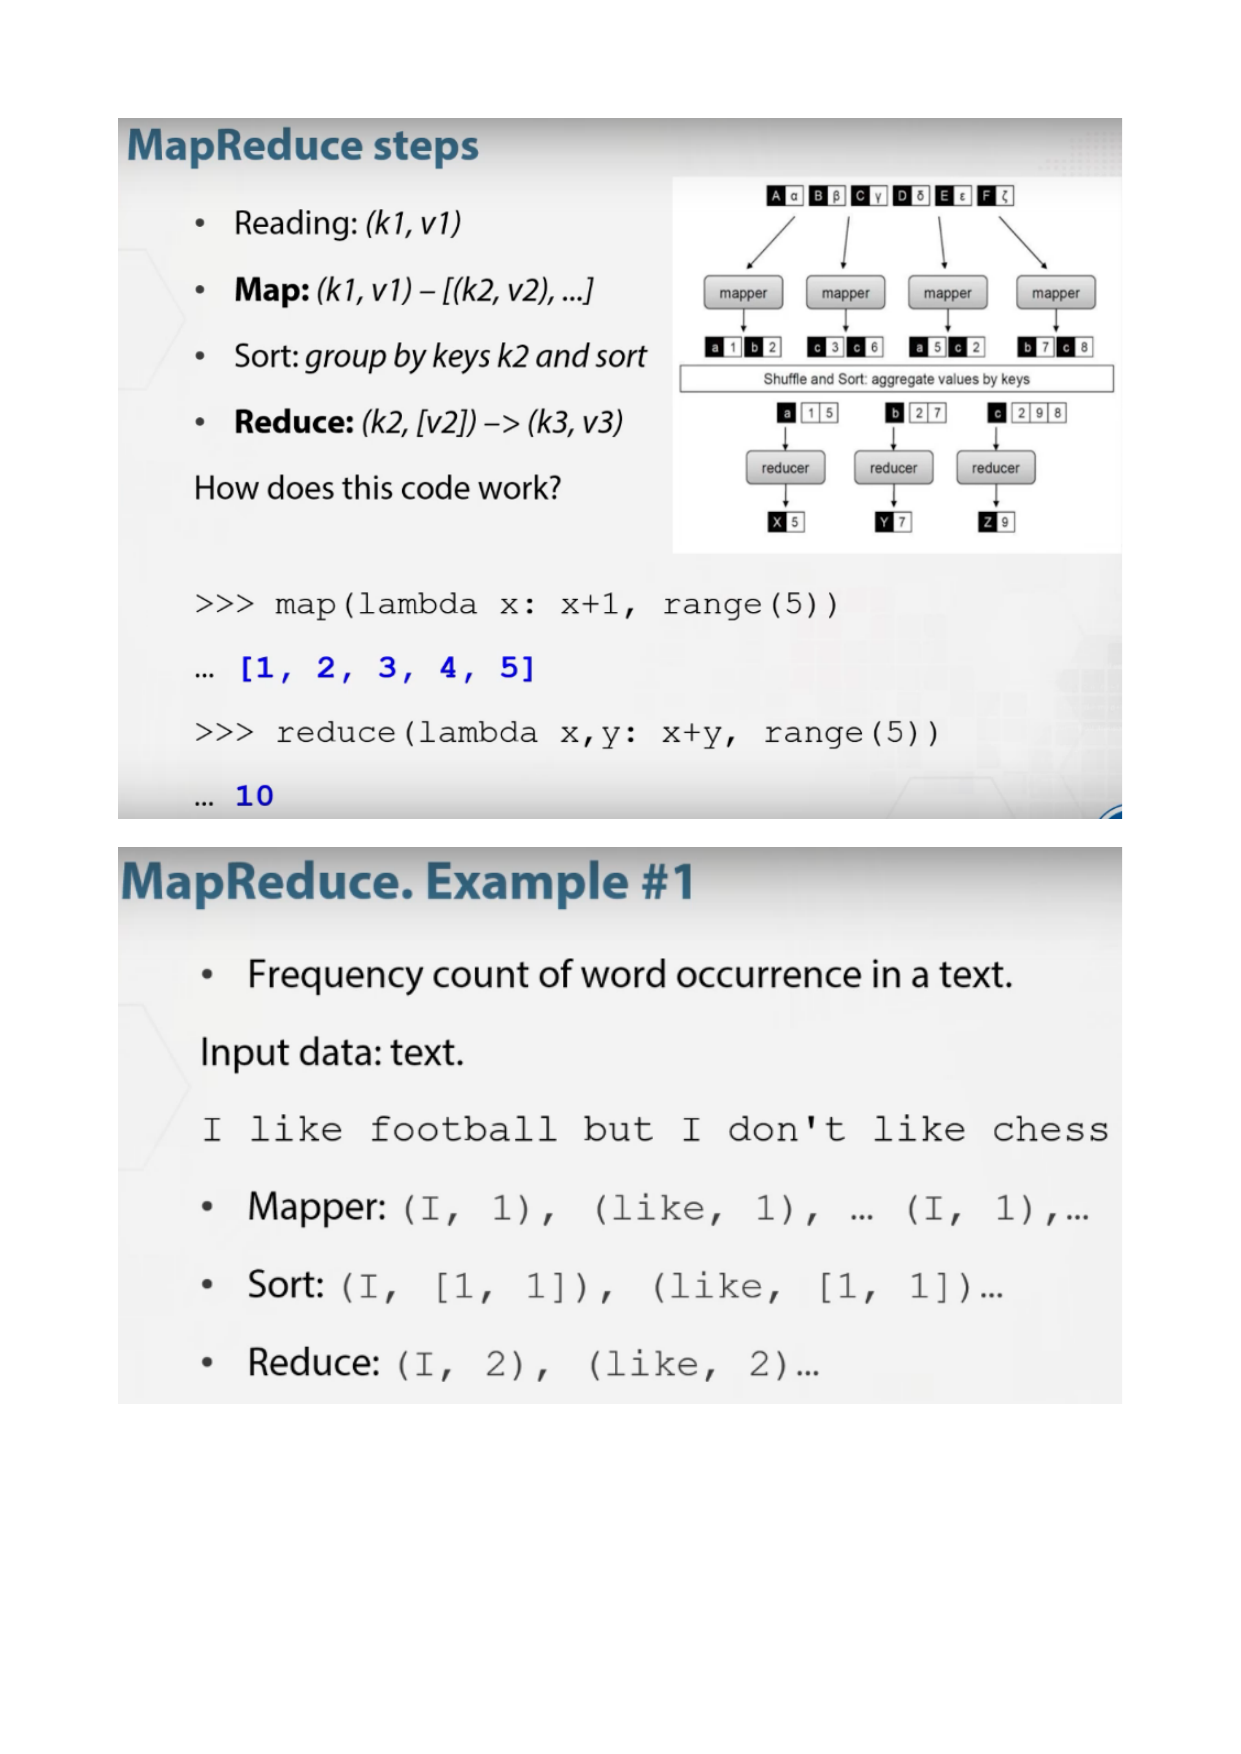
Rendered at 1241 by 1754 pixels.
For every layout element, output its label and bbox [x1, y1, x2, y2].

picture [118, 847, 1123, 1404]
picture [118, 118, 1123, 819]
